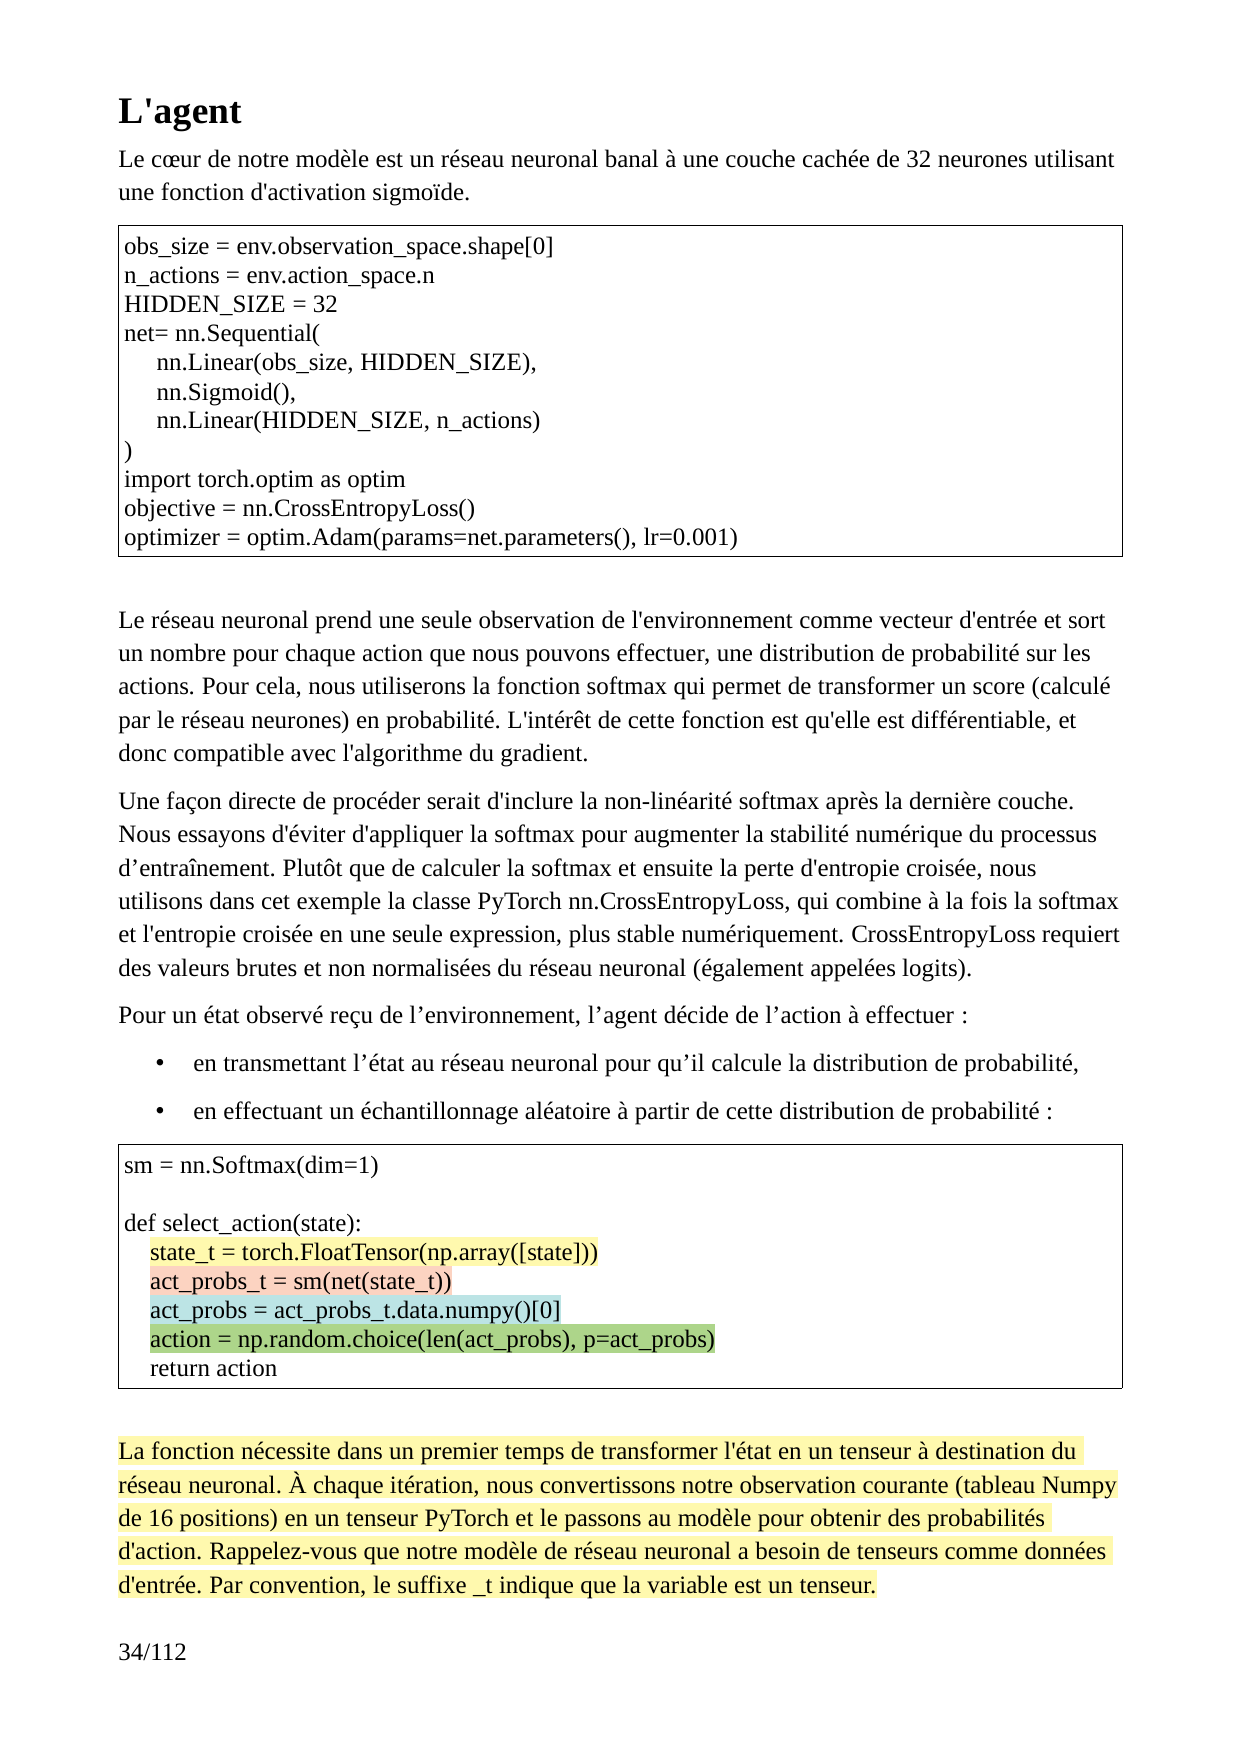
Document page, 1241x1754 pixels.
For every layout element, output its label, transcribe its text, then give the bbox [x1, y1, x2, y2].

text Pour un état observé reçu de l’environnement, l’agent décide de l’action à effectuer : [118, 1000, 1122, 1029]
text Une façon directe de procéder serait d'inclure la non-linéarité softmax après la dernière couche. Nous essayons d'éviter d'appliquer la softmax pour augmenter la stabilité numérique du processus d’entraînement. Plutôt que de calculer la softmax et ensuite la perte d'entropie croisée, nous utilisons dans cet exemple la classe PyTorch nn.CrossEntropyLoss, qui combine à la fois la softmax et l'entropie croisée en une seule expression, plus stable numériquement. CrossEntropyLoss requiert des valeurs brutes et non normalisées du réseau neuronal (également appelées logits). [118, 786, 1122, 981]
text Le réseau neuronal prend une seule observation de l'environnement comme vecteur d'entrée et sort un nombre pour chaque action que nous pouvons effectuer, une distribution de probabilité sur les actions. Pour cela, nous utiliserons la fonction softmax qui permet de transformer un score (calculé par le réseau neurones) en probabilité. L'intérêt de cette fonction est qu'elle est différentiable, et donc compatible avec l'algorithme du gradient. [118, 604, 1122, 767]
text Le cœur de notre modèle est un réseau neuronal banal à une couche cachée de 32 neurones utilisant une fonction d'activation sigmoïde. [118, 144, 1122, 206]
table_header sm = nn.Softmax(dim=1) def select_action(state): state_t = torch.FloatTensor(np.array([state])) act_probs_t = sm(net(state_t)) act_probs = act_probs_t.data.numpy()[0] action = np.random.choice(len(act_probs), p=act_probs) return action [119, 1145, 1122, 1388]
table_header obs_size = env.observation_space.shape[0] n_actions = env.action_space.n HIDDEN_SIZE = 32 net= nn.Sequential( nn.Linear(obs_size, HIDDEN_SIZE), nn.Sigmoid(), nn.Linear(HIDDEN_SIZE, n_actions) ) import torch.optim as optim objective = nn.CrossEntropyLoss() optimizer = optim.Adam(params=net.parameters(), lr=0.001) [119, 226, 1122, 556]
list en transmettant l’état au réseau neuronal pour qu’il calcule la distribution de probabilité, [156, 1048, 1122, 1077]
text La fonction nécessite dans un premier temps de transformer l'état en un tenseur à destination du réseau neuronal. À chaque itération, nous convertissons notre observation courante (tableau Numpy de 16 positions) en un tenseur PyTorch et le passons au modèle pour obtenir des probabilités d'action. Rappelez-vous que notre modèle de réseau neuronal a besoin de tenseurs comme données d'entrée. Par convention, le suffixe _t indique que la variable est un tenseur. [118, 1436, 1122, 1598]
list en effectuant un échantillonnage aléatoire à partir de cette distribution de probabilité : [156, 1096, 1122, 1125]
subtitle L'agent [118, 88, 1122, 131]
